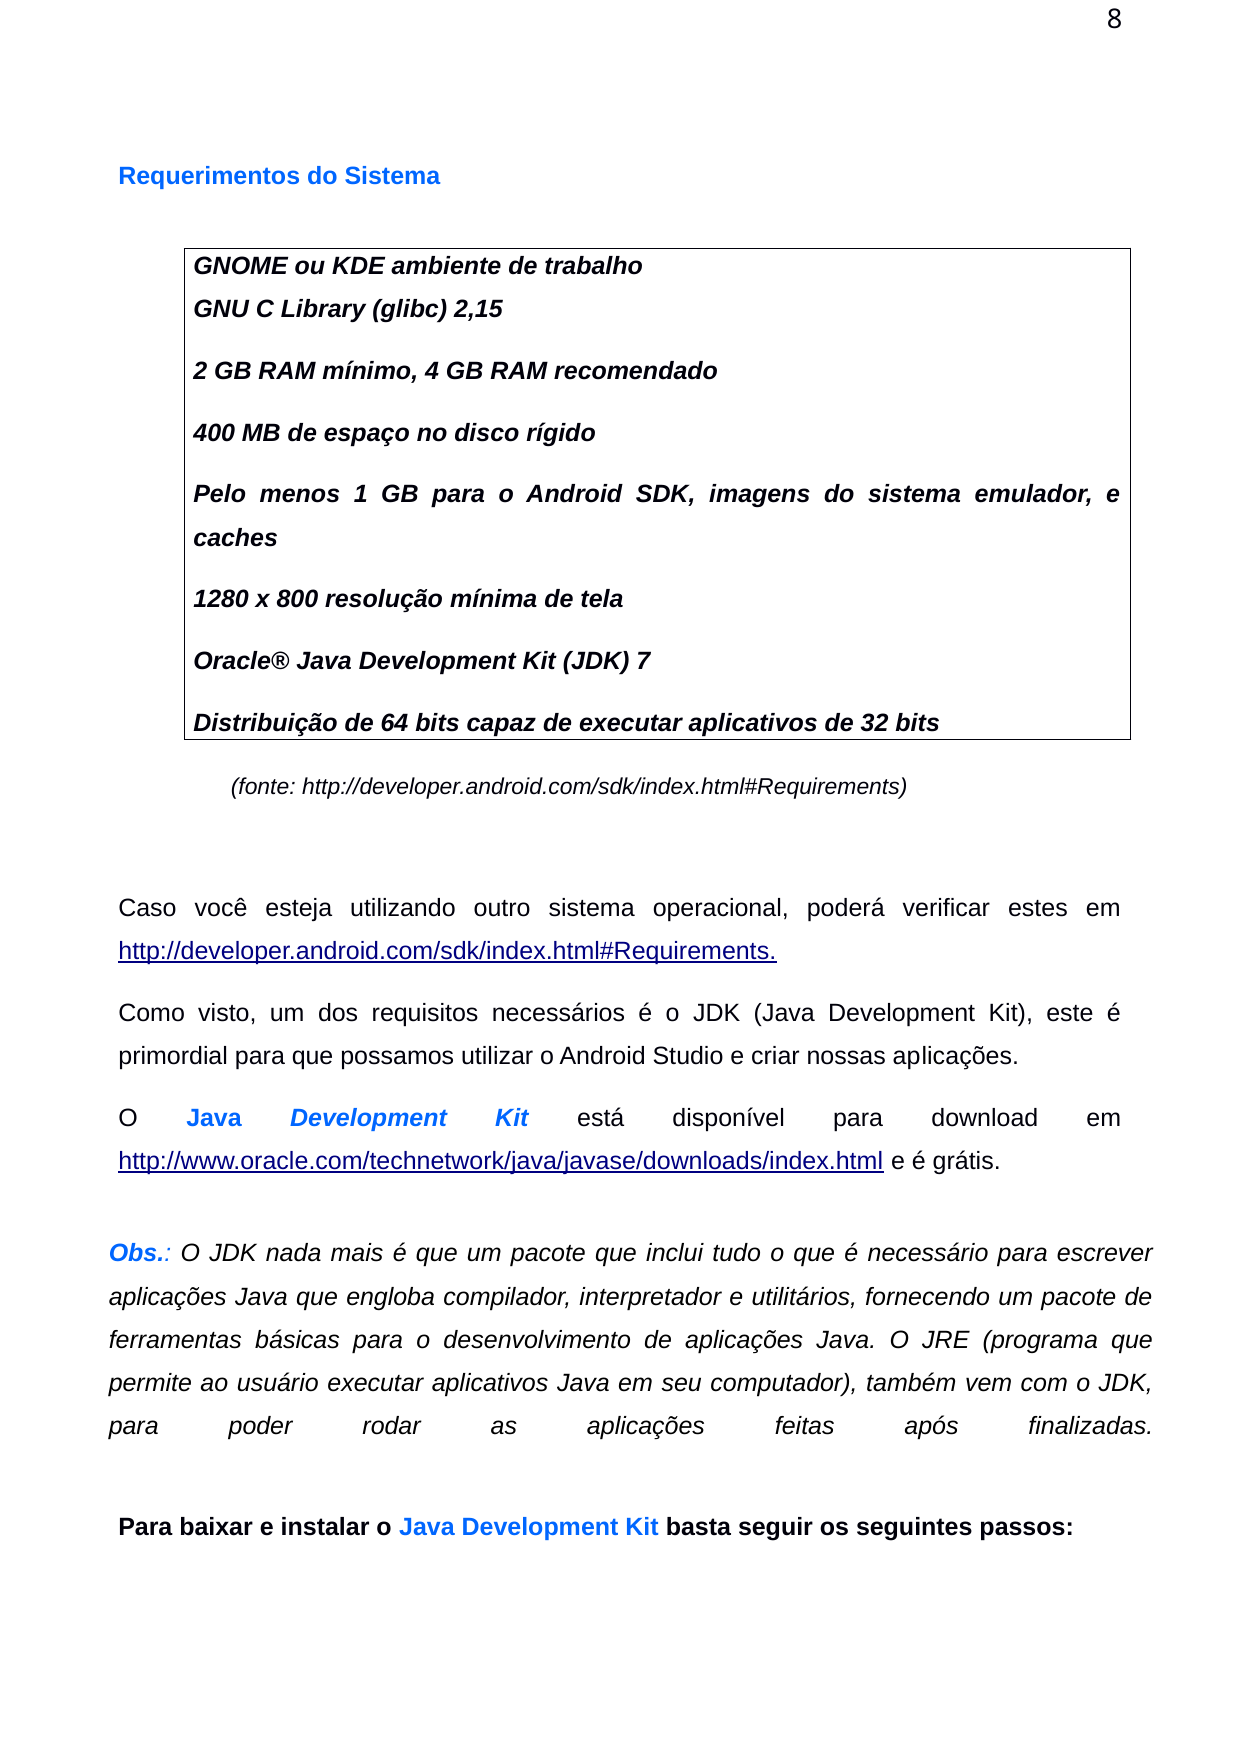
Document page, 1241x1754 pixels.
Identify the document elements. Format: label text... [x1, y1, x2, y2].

text Caso você esteja utilizando outro sistema operacional, poderá verificar estes em http://developer.android.com/sdk/index.html#Requirements. [118, 893, 1122, 965]
text Oracle® Java Development Kit (JDK) 7 [185, 643, 1130, 675]
text 1280 x 800 resolução mínima de tela [185, 581, 1130, 613]
text GNOME ou KDE ambiente de trabalho [185, 249, 1130, 279]
text Como visto, um dos requisitos necessários é o JDK (Java Development Kit), este é primordial para que possamos utilizar o Android Studio e criar nossas aplicações. [118, 998, 1122, 1070]
text (fonte: http://developer.android.com/sdk/index.html#Requirements) [231, 773, 1122, 799]
text 400 MB de espaço no disco rígido [185, 414, 1130, 446]
text GNU C Library (glibc) 2,15 [185, 291, 1130, 322]
text Pelo menos 1 GB para o Android SDK, imagens do sistema emulador, e caches [185, 476, 1130, 551]
text O Java Development Kit está disponível para download em http://www.oracle.com/technetwork/java/javase/downloads/index.html e é grátis. [118, 1103, 1122, 1175]
text Para baixar e instalar o Java Development Kit basta seguir os seguintes passos: [118, 1512, 1122, 1541]
text Distribuição de 64 bits capaz de executar aplicativos de 32 bits [185, 705, 1130, 739]
text Requerimentos do Sistema [118, 161, 1122, 190]
text 2 GB RAM mínimo, 4 GB RAM recomendado [185, 352, 1130, 384]
